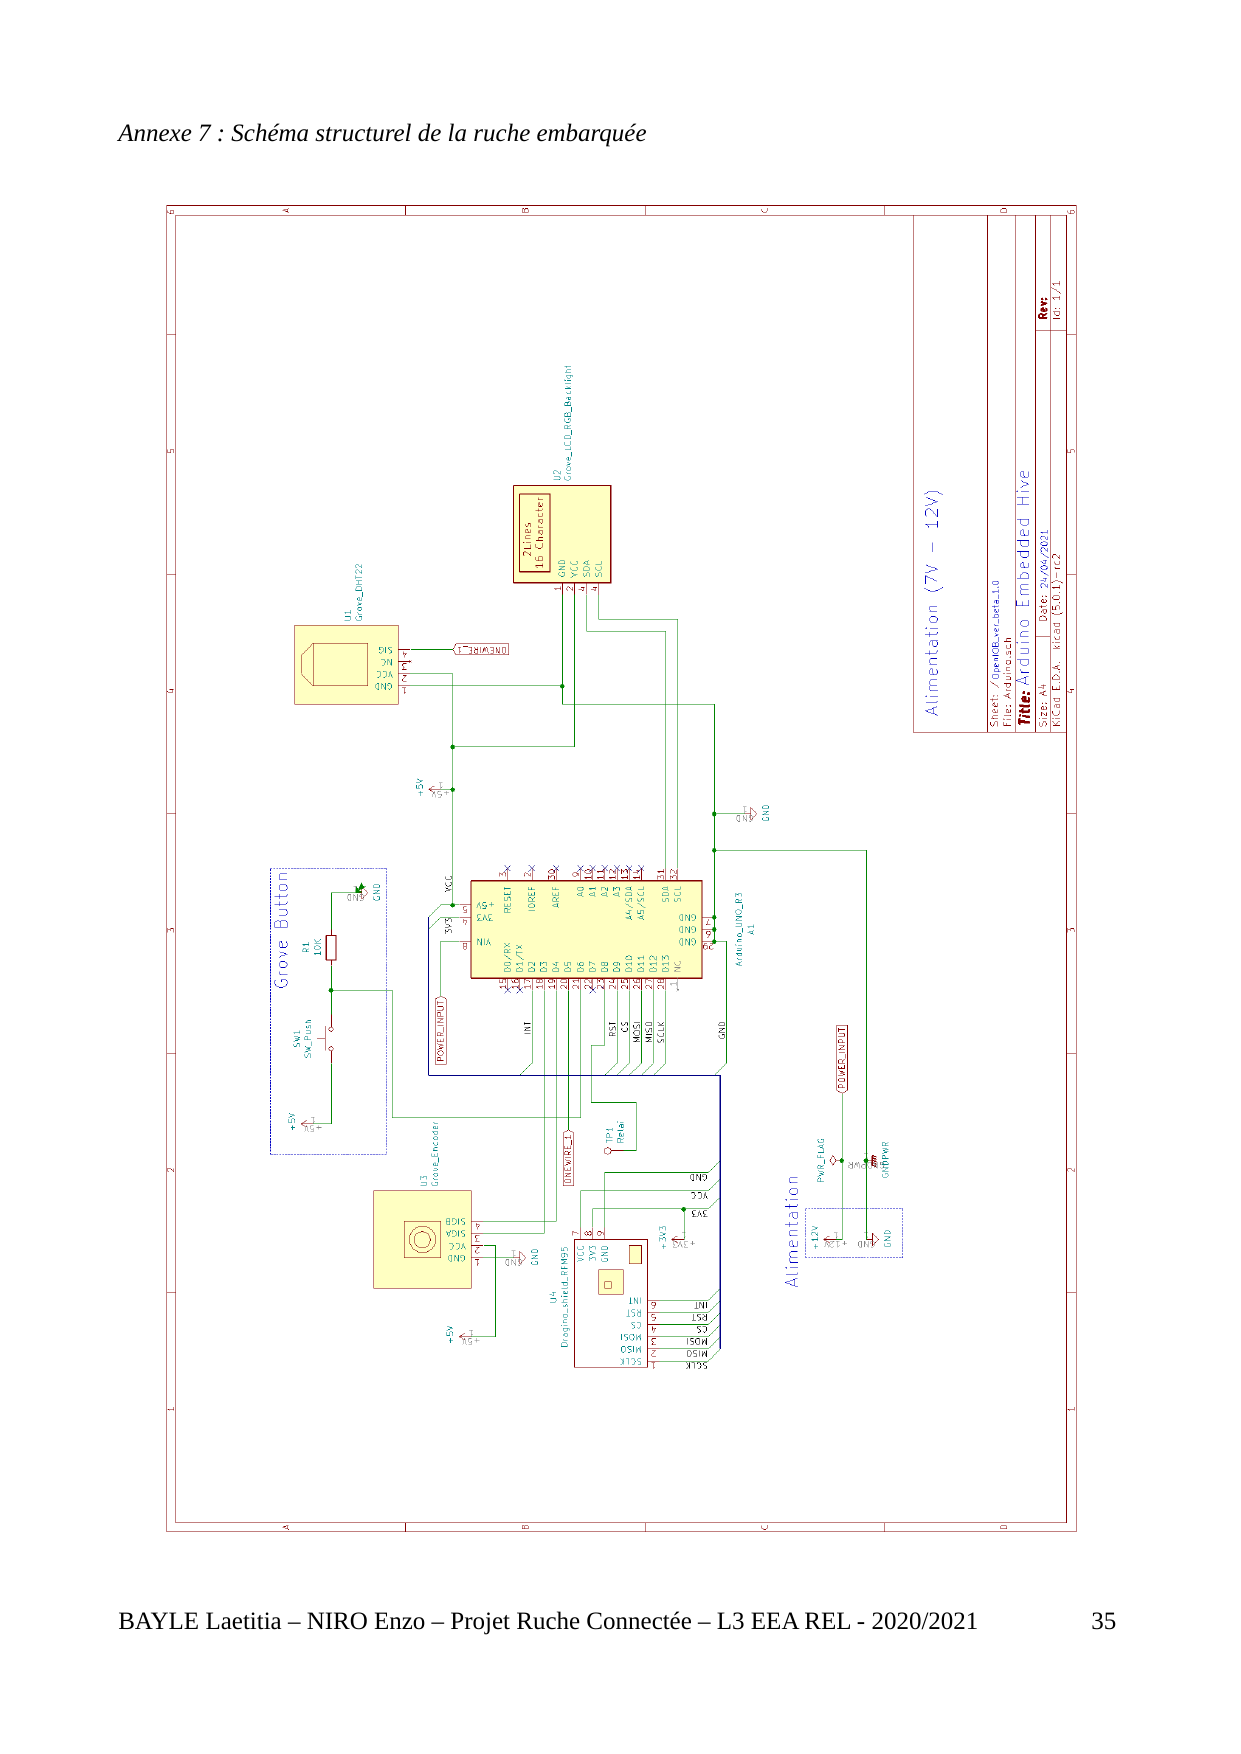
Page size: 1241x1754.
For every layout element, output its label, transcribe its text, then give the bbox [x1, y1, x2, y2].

text Annexe 7 : Schéma structurel de la ruche embarquée [118, 118, 1122, 147]
